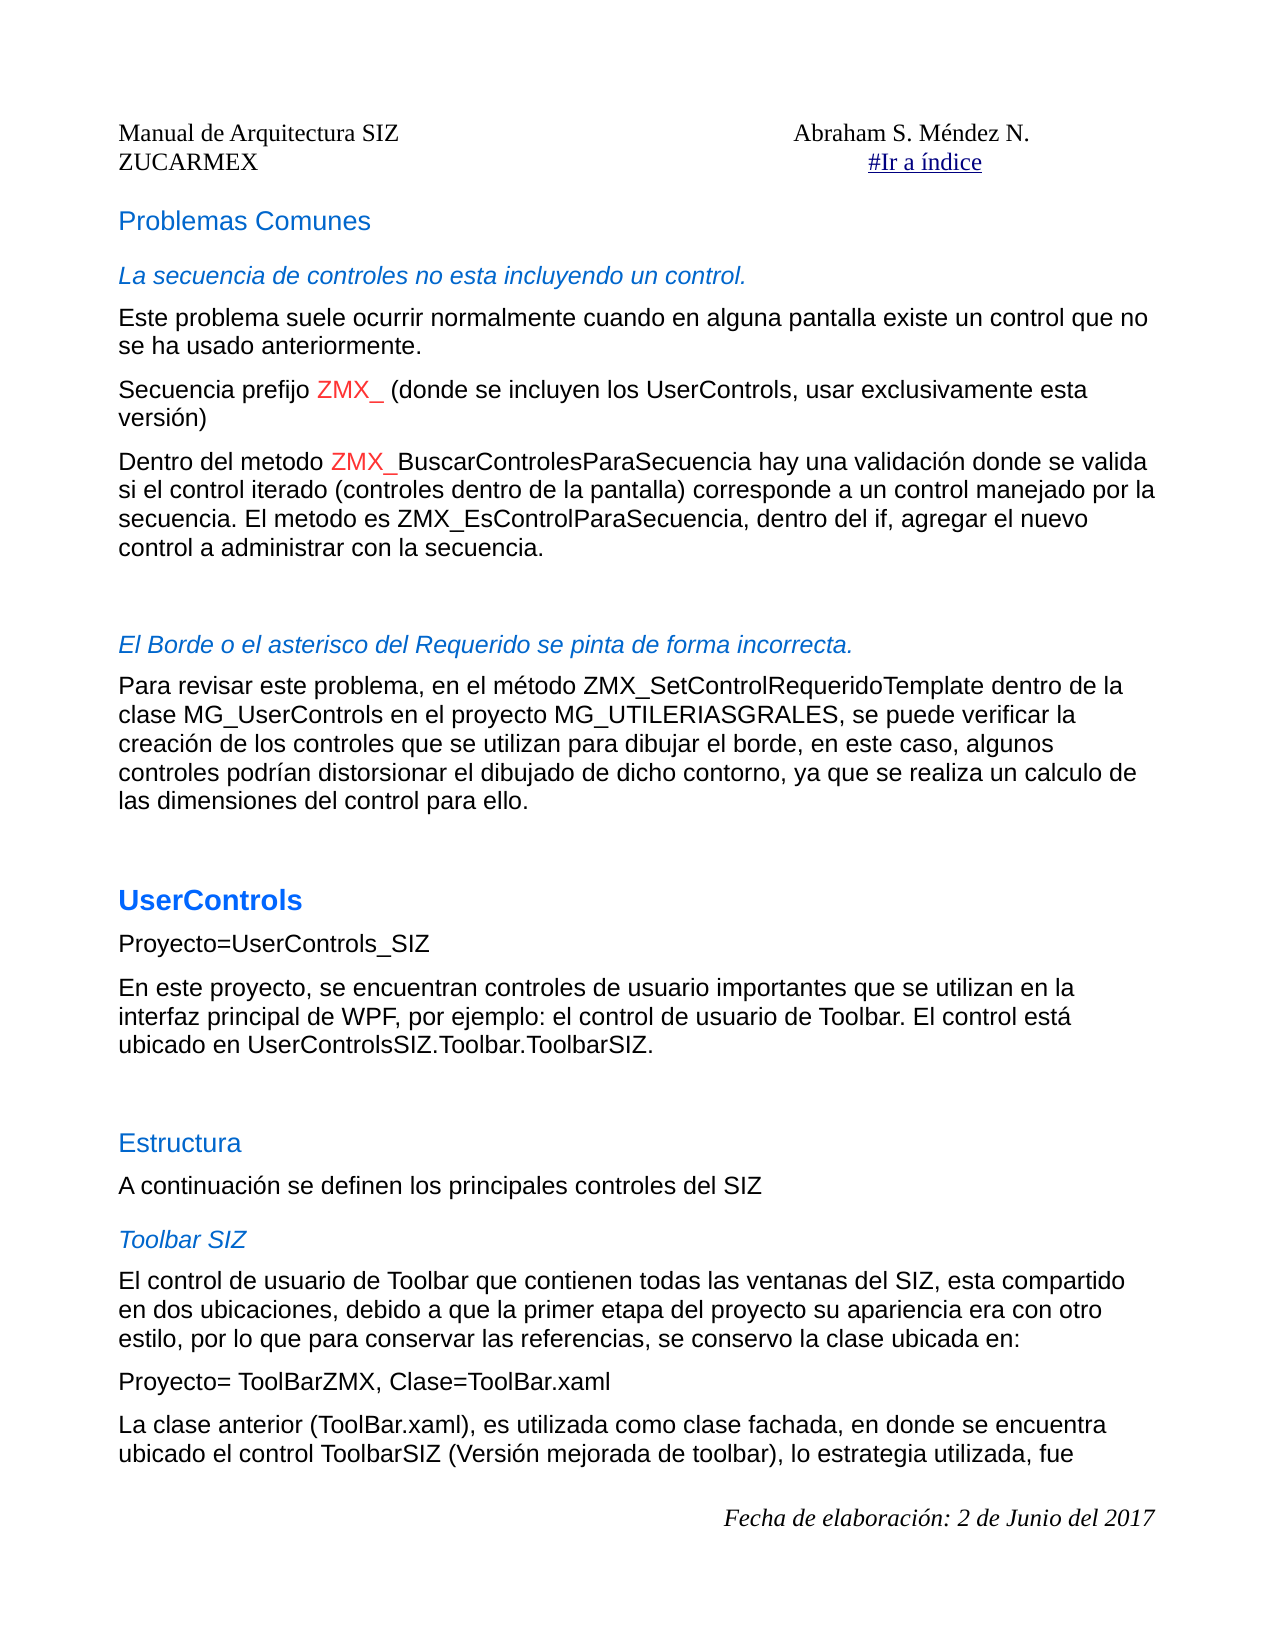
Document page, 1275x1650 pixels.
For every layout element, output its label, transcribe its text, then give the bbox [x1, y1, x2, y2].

text Estructura [118, 1127, 1157, 1159]
text UserControls [118, 883, 1157, 917]
text Problemas Comunes [118, 205, 1157, 236]
text A continuación se definen los principales controles del SIZ [118, 1171, 1157, 1200]
text Este problema suele ocurrir normalmente cuando en alguna pantalla existe un control que no se ha usado anteriormente. [118, 303, 1157, 360]
text Proyecto=UserControls_SIZ [118, 929, 1157, 958]
text La clase anterior (ToolBar.xaml), es utilizada como clase fachada, en donde se encuentra ubicado el control ToolbarSIZ (Versión mejorada de toolbar), lo estrategia utilizada, fue [118, 1410, 1157, 1468]
text Secuencia prefijo ZMX_ (donde se incluyen los UserControls, usar exclusivamente esta versión) [118, 375, 1157, 432]
text El control de usuario de Toolbar que contienen todas las ventanas del SIZ, esta compartido en dos ubicaciones, debido a que la primer etapa del proyecto su apariencia era con otro estilo, por lo que para conservar las referencias, se conservo la clase ubicada en: [118, 1266, 1157, 1352]
text En este proyecto, se encuentran controles de usuario importantes que se utilizan en la interfaz principal de WPF, por ejemplo: el control de usuario de Toolbar. El control está ubicado en UserControlsSIZ.Toolbar.ToolbarSIZ. [118, 973, 1157, 1059]
text La secuencia de controles no esta incluyendo un control. [118, 261, 1157, 290]
text Toolbar SIZ [118, 1225, 1157, 1254]
text Dentro del metodo ZMX_BuscarControlesParaSecuencia hay una validación donde se valida si el control iterado (controles dentro de la pantalla) corresponde a un control manejado por la secuencia. El metodo es ZMX_EsControlParaSecuencia, dentro del if, agregar el nuevo control a administrar con la secuencia. [118, 447, 1157, 562]
text El Borde o el asterisco del Requerido se pinta de forma incorrecta. [118, 630, 1157, 659]
text Para revisar este problema, en el método ZMX_SetControlRequeridoTemplate dentro de la clase MG_UserControls en el proyecto MG_UTILERIASGRALES, se puede verificar la creación de los controles que se utilizan para dibujar el borde, en este caso, algunos controles podrían distorsionar el dibujado de dicho contorno, ya que se realiza un calculo de las dimensiones del control para ello. [118, 671, 1157, 815]
text Proyecto= ToolBarZMX, Clase=ToolBar.xaml [118, 1367, 1157, 1396]
